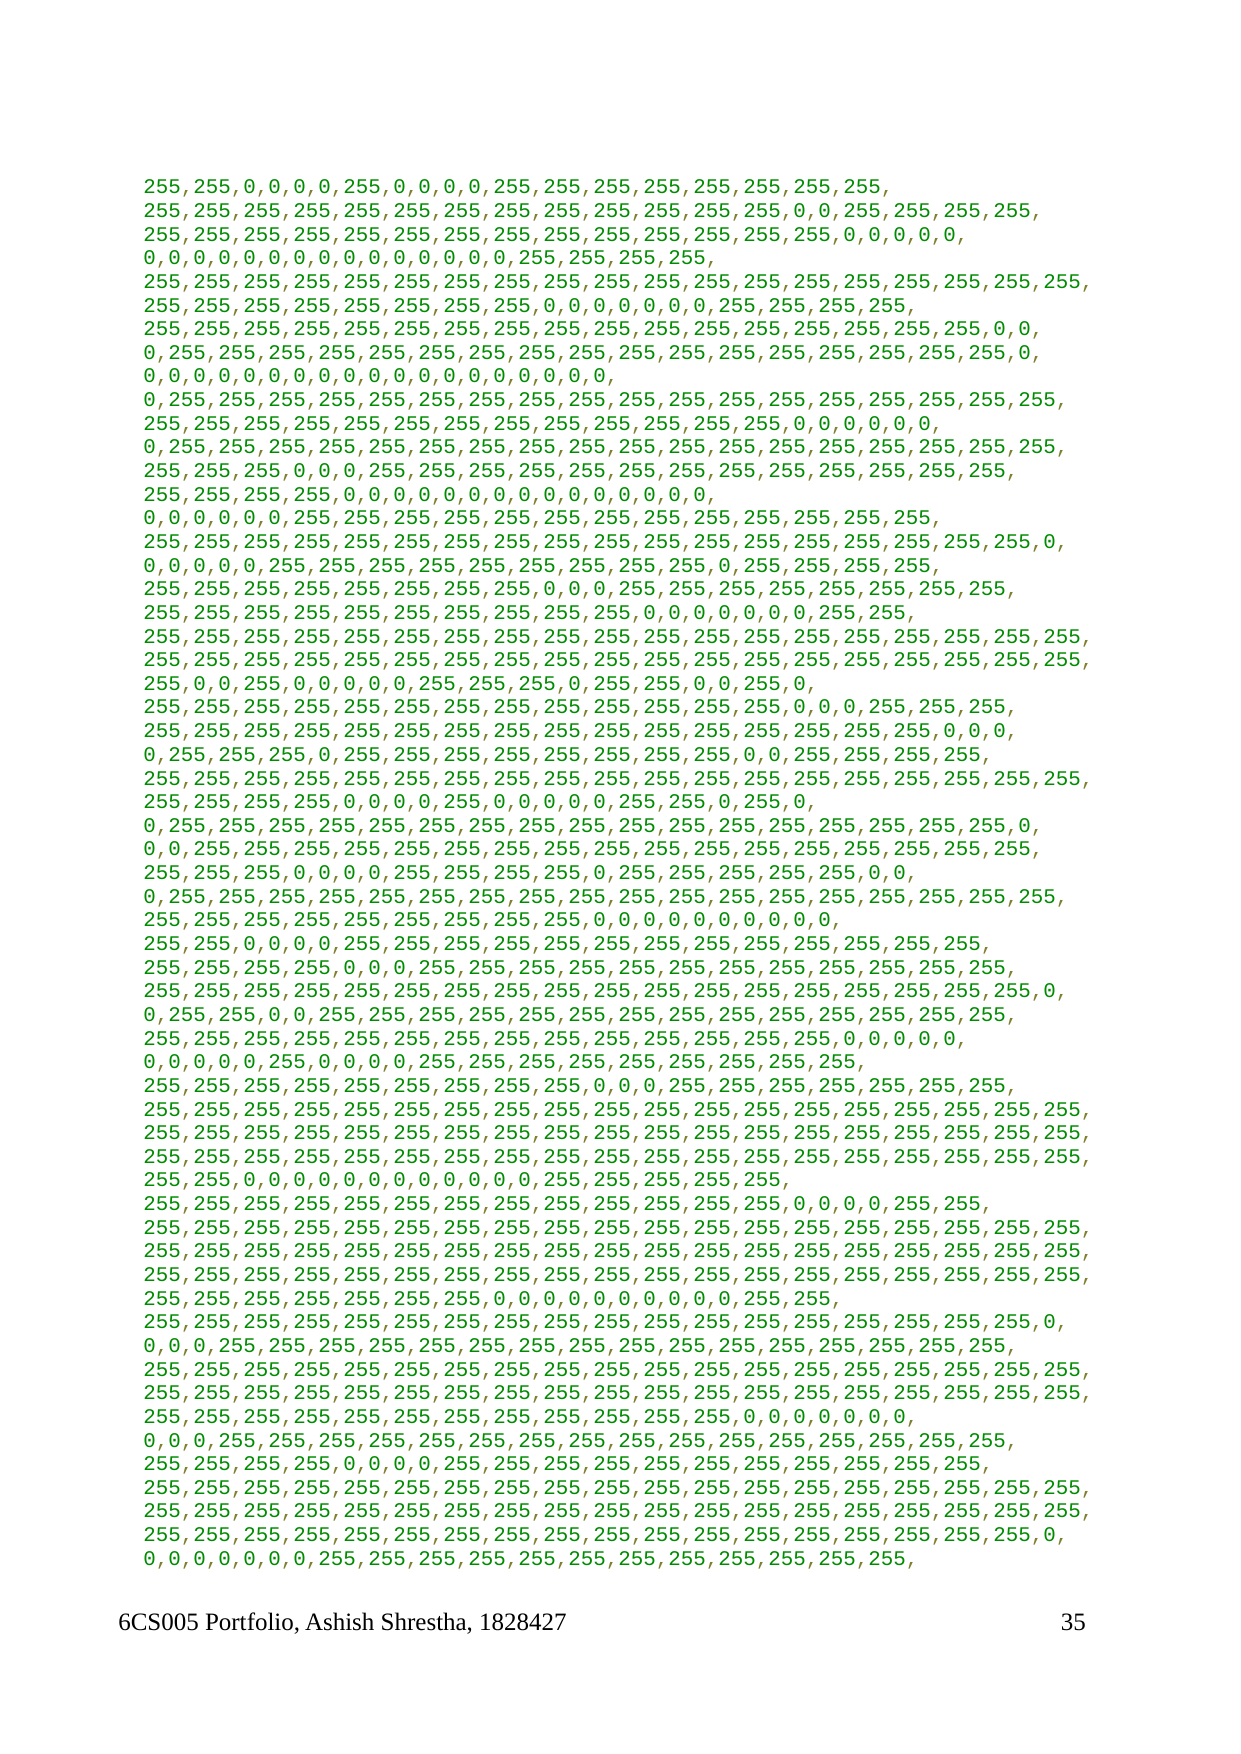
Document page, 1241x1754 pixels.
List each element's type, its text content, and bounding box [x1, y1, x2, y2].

text 255,255,255,255,255,255,255,255,255,255,255,255,255,255,255,255,255,255,0, [118, 531, 1122, 555]
text 0,0,0,255,255,255,255,255,255,255,255,255,255,255,255,255,255,255,255, [118, 1429, 1122, 1453]
text 255,255,255,255,255,255,255,255,255,255,255,255,255,0,0,0,255,255,255, [118, 697, 1122, 720]
text 255,255,255,255,0,0,0,0,255,255,255,255,255,255,255,255,255,255,255, [118, 1453, 1122, 1477]
text 255,255,255,255,255,255,255,255,255,255,255,255,255,255,255,255,255,255,255, [118, 1501, 1122, 1524]
text 255,0,0,255,0,0,0,0,0,255,255,255,0,255,255,0,0,255,0, [118, 673, 1122, 697]
text 255,255,255,255,255,255,255,255,255,255,255,255,255,255,255,255,255,255,0, [118, 1311, 1122, 1335]
text 255,255,0,0,0,0,255,0,0,0,0,255,255,255,255,255,255,255,255, [118, 176, 1122, 200]
text 255,255,255,255,255,255,255,255,255,255,255,255,255,255,255,255,255,255,0, [118, 1524, 1122, 1548]
text 0,255,255,255,255,255,255,255,255,255,255,255,255,255,255,255,255,255,0, [118, 815, 1122, 838]
text 255,255,255,255,255,255,255,255,255,255,255,255,255,255,255,255,255,255,255, [118, 1264, 1122, 1288]
text 255,255,255,255,255,255,255,255,255,255,255,255,255,0,0,0,0,255,255, [118, 1193, 1122, 1217]
text 255,255,255,255,255,255,255,255,255,255,255,255,255,255,0,0,0,0,0, [118, 1028, 1122, 1051]
text 0,255,255,255,255,255,255,255,255,255,255,255,255,255,255,255,255,255,255, [118, 886, 1122, 909]
text 255,255,0,0,0,0,255,255,255,255,255,255,255,255,255,255,255,255,255, [118, 933, 1122, 957]
text 255,255,255,255,0,0,0,0,255,0,0,0,0,0,255,255,0,255,0, [118, 791, 1122, 815]
text 255,255,255,255,255,255,255,255,255,255,255,255,255,255,255,255,255,255,255, [118, 1477, 1122, 1501]
text 255,255,255,255,255,255,255,255,255,255,255,255,255,255,255,255,255,0,0, [118, 318, 1122, 342]
text 255,255,255,255,255,255,255,255,255,255,255,255,255,0,0,255,255,255,255, [118, 200, 1122, 224]
text 255,255,255,255,255,255,255,255,255,255,255,255,255,255,255,255,255,255,255, [118, 1240, 1122, 1264]
text 255,255,255,255,255,255,255,255,0,0,0,0,0,0,0,255,255,255,255, [118, 294, 1122, 318]
text 0,255,255,255,255,255,255,255,255,255,255,255,255,255,255,255,255,255,255, [118, 436, 1122, 460]
text 255,255,255,0,0,0,255,255,255,255,255,255,255,255,255,255,255,255,255, [118, 460, 1122, 484]
text 255,255,255,255,255,255,255,255,255,255,255,255,255,255,255,255,255,255,0, [118, 980, 1122, 1004]
text 255,255,255,255,255,255,255,255,255,255,255,255,255,255,255,255,255,255,255, [118, 626, 1122, 649]
text 255,255,255,255,255,255,255,255,0,0,0,255,255,255,255,255,255,255,255, [118, 578, 1122, 602]
text 255,255,255,255,255,255,255,255,255,0,0,0,0,0,0,0,0,0,0, [118, 909, 1122, 933]
text 255,255,255,255,255,255,255,255,255,255,255,255,255,255,255,255,255,255,255, [118, 649, 1122, 673]
text 255,255,255,255,0,0,0,0,0,0,0,0,0,0,0,0,0,0,0, [118, 484, 1122, 507]
text 0,0,0,0,0,0,0,255,255,255,255,255,255,255,255,255,255,255,255, [118, 1548, 1122, 1571]
text 0,0,0,0,0,0,0,0,0,0,0,0,0,0,0,255,255,255,255, [118, 247, 1122, 271]
text 255,255,255,255,255,255,255,255,255,255,255,255,255,255,255,255,255,255,255, [118, 1382, 1122, 1406]
text 0,255,255,0,0,255,255,255,255,255,255,255,255,255,255,255,255,255,255, [118, 1004, 1122, 1028]
text 255,255,255,255,255,255,255,255,255,0,0,0,255,255,255,255,255,255,255, [118, 1075, 1122, 1098]
text 0,0,0,0,0,255,0,0,0,0,255,255,255,255,255,255,255,255,255, [118, 1051, 1122, 1075]
text 255,255,0,0,0,0,0,0,0,0,0,0,0,0,255,255,255,255,255, [118, 1169, 1122, 1193]
text 255,255,255,0,0,0,0,255,255,255,255,0,255,255,255,255,255,0,0, [118, 862, 1122, 886]
text 255,255,255,255,255,255,255,255,255,255,255,255,255,255,255,255,255,255,255, [118, 767, 1122, 791]
text 0,0,0,0,0,0,0,0,0,0,0,0,0,0,0,0,0,0,0, [118, 366, 1122, 389]
text 255,255,255,255,255,255,255,255,255,255,255,255,0,0,0,0,0,0,0, [118, 1406, 1122, 1429]
text 255,255,255,255,255,255,255,255,255,255,255,255,255,255,255,255,255,255,255, [118, 1146, 1122, 1169]
text 255,255,255,255,255,255,255,255,255,255,255,255,255,255,0,0,0,0,0, [118, 224, 1122, 247]
text 0,0,0,0,0,255,255,255,255,255,255,255,255,255,0,255,255,255,255, [118, 555, 1122, 578]
text 0,255,255,255,255,255,255,255,255,255,255,255,255,255,255,255,255,255,0, [118, 342, 1122, 366]
text 255,255,255,255,255,255,255,255,255,255,255,255,255,255,255,255,255,255,255, [118, 271, 1122, 294]
text 255,255,255,255,255,255,255,255,255,255,255,255,255,0,0,0,0,0,0, [118, 413, 1122, 436]
text 255,255,255,255,255,255,255,255,255,255,255,255,255,255,255,255,255,255,255, [118, 1098, 1122, 1122]
text 0,255,255,255,0,255,255,255,255,255,255,255,255,0,0,255,255,255,255, [118, 744, 1122, 767]
text 255,255,255,255,255,255,255,255,255,255,0,0,0,0,0,0,0,255,255, [118, 602, 1122, 626]
text 255,255,255,255,255,255,255,255,255,255,255,255,255,255,255,255,0,0,0, [118, 720, 1122, 744]
text 0,0,0,0,0,0,255,255,255,255,255,255,255,255,255,255,255,255,255, [118, 507, 1122, 531]
text 255,255,255,255,255,255,255,0,0,0,0,0,0,0,0,0,0,255,255, [118, 1288, 1122, 1311]
text 0,0,255,255,255,255,255,255,255,255,255,255,255,255,255,255,255,255,255, [118, 838, 1122, 862]
text 0,255,255,255,255,255,255,255,255,255,255,255,255,255,255,255,255,255,255, [118, 389, 1122, 413]
text 255,255,255,255,255,255,255,255,255,255,255,255,255,255,255,255,255,255,255, [118, 1359, 1122, 1382]
text 255,255,255,255,255,255,255,255,255,255,255,255,255,255,255,255,255,255,255, [118, 1217, 1122, 1240]
text 0,0,0,255,255,255,255,255,255,255,255,255,255,255,255,255,255,255,255, [118, 1335, 1122, 1359]
text 255,255,255,255,0,0,0,255,255,255,255,255,255,255,255,255,255,255,255, [118, 957, 1122, 980]
text 255,255,255,255,255,255,255,255,255,255,255,255,255,255,255,255,255,255,255, [118, 1122, 1122, 1146]
